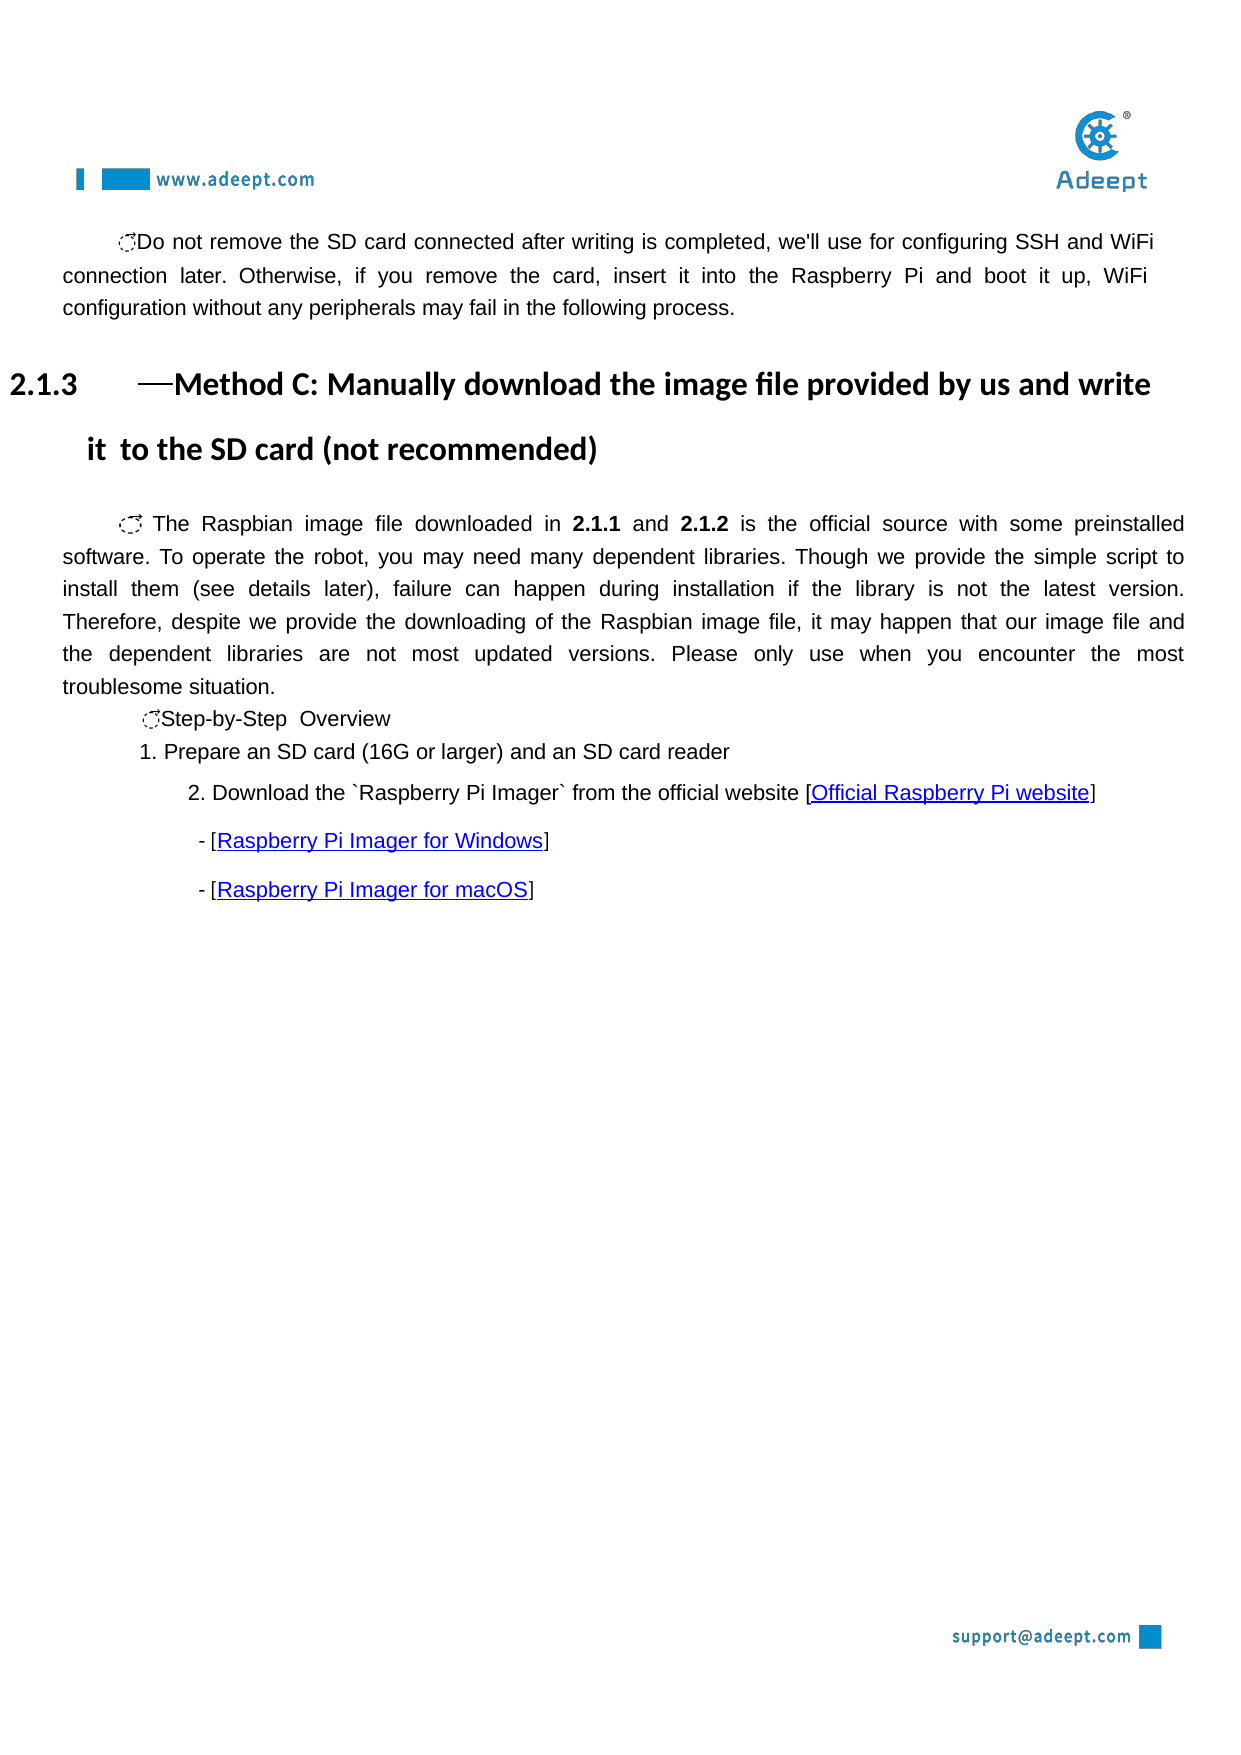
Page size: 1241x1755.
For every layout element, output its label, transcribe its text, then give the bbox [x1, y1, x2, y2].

list Download the `Raspberry Pi Imager` from the official website [Official Raspberry Pi website] [188, 779, 1197, 805]
text ⃗ The Raspbian image file downloaded in 2.1.1 and 2.1.2 is the official source with some preinstalled software. To operate the robot, you may need many dependent libraries. Though we provide the simple script to install them (see details later), failure can happen during installation if the library is not the latest version. Therefore, despite we provide the downloading of the Raspbian image file, it may happen that our image file and the dependent libraries are not most updated versions. Please only use when you encounter the most troublesome situation. [62, 506, 1185, 701]
picture [1056, 111, 1147, 192]
text connection later. Otherwise, if you remove the card, insert it into the Raspberry Pi and boot it up, WiFi configuration without any peripherals may fail in the following process. [62, 262, 1175, 320]
list [Raspberry Pi Imager for Windows] [198, 827, 1197, 854]
list [Raspberry Pi Imager for macOS] [198, 876, 1197, 903]
text ⃗Step-by-Step Overview [141, 701, 1197, 733]
list Prepare an SD card (16G or larger) and an SD card reader [62, 739, 1197, 764]
picture [75, 167, 343, 191]
text ⃗Do not remove the SD card connected after writing is completed, we'll use for configuring SSH and WiFi [62, 221, 1197, 256]
picture [947, 1625, 1139, 1649]
list Method C: Manually download the image file provided by us and write it to the SD card (not recommended) [62, 363, 1175, 469]
